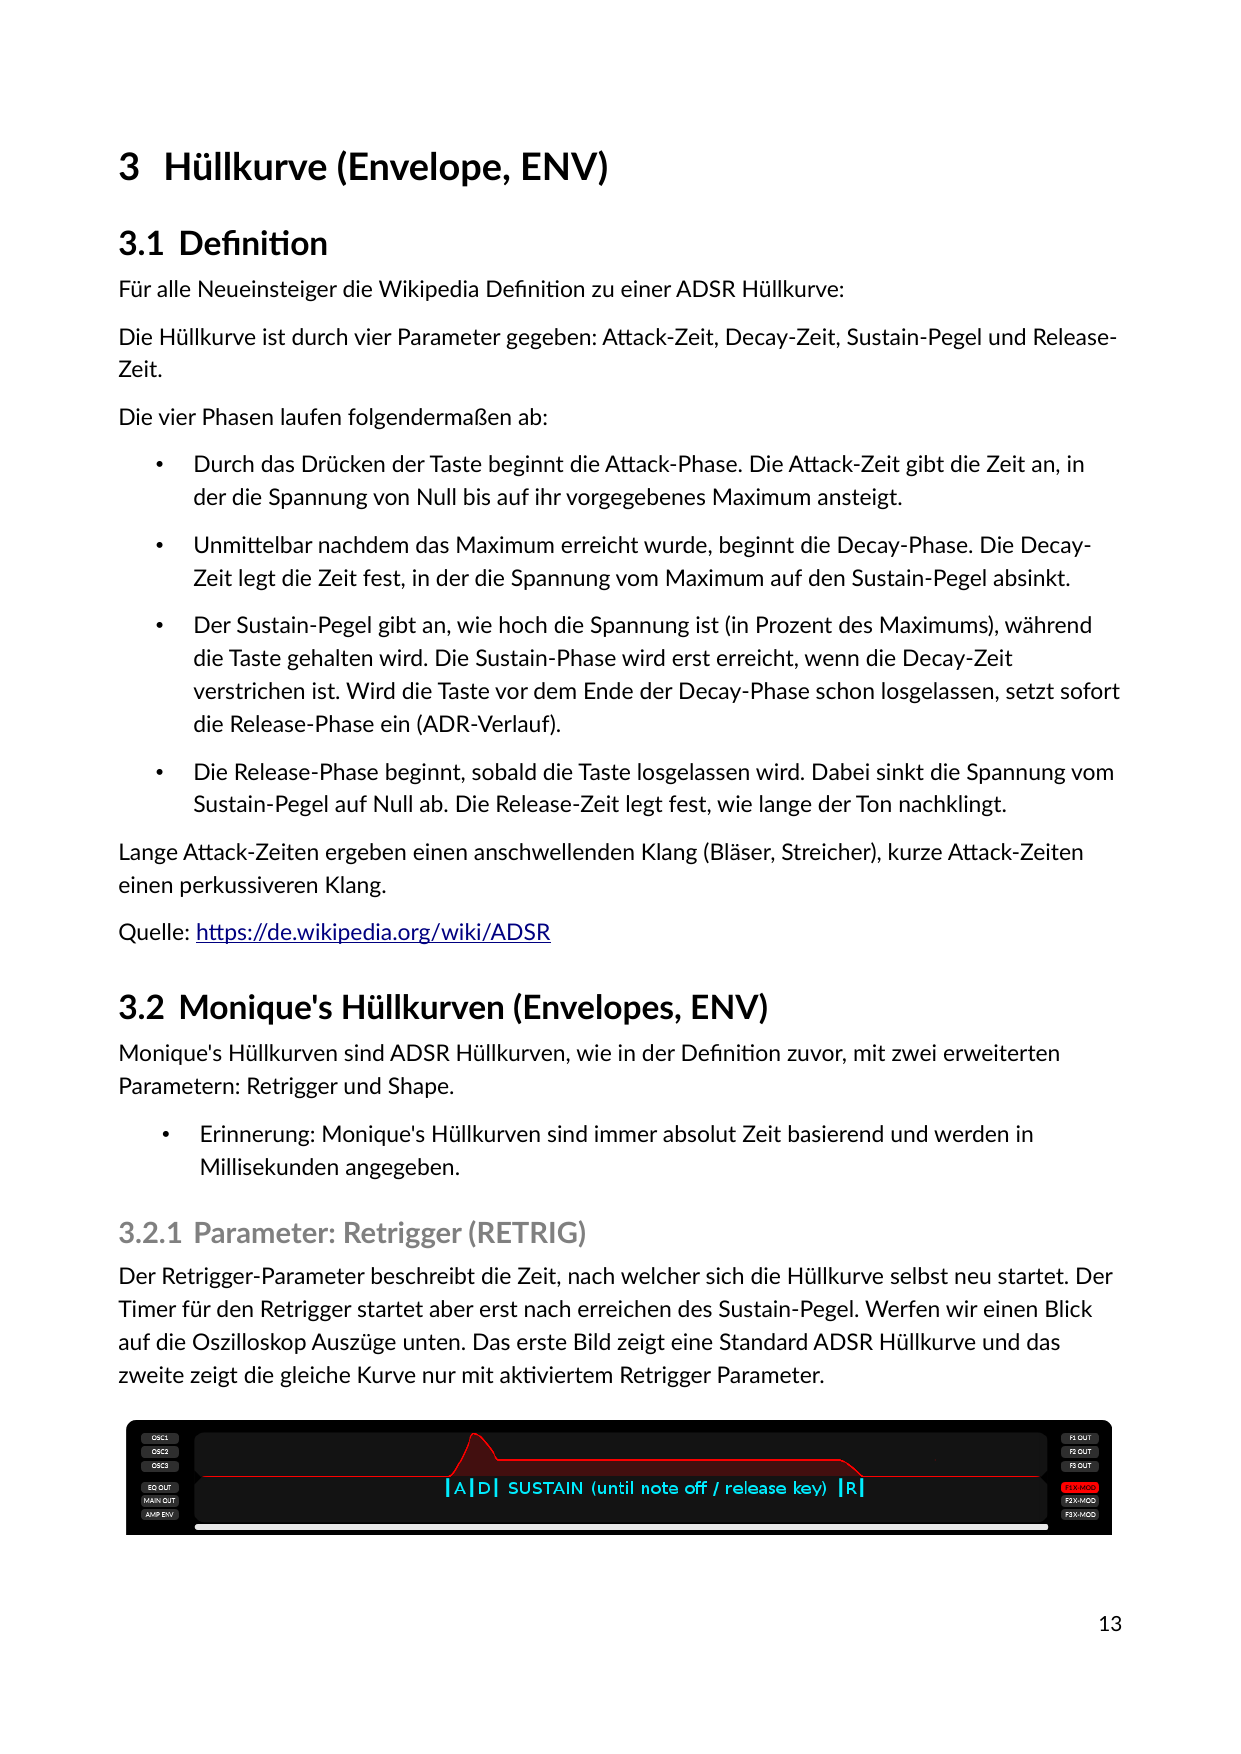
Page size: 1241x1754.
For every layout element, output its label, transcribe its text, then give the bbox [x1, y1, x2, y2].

subtitle Monique's Hüllkurven (Envelopes, ENV) [118, 986, 1122, 1027]
text Quelle: https://de.wikipedia.org/wiki/ADSR [118, 918, 1122, 946]
list Erinnerung: Monique's Hüllkurven sind immer absolut Zeit basierend und werden in Millisekunden angegeben. [162, 1120, 1122, 1180]
text Der Retrigger-Parameter beschreibt die Zeit, nach welcher sich die Hüllkurve selbst neu startet. Der Timer für den Retrigger startet aber erst nach erreichen des Sustain-Pegel. Werfen wir einen Blick auf die Oszilloskop Auszüge unten. Das erste Bild zeigt eine Standard ADSR Hüllkurve und das zweite zeigt die gleiche Kurve nur mit aktiviertem Retrigger Parameter. [118, 1262, 1122, 1388]
text Die Hüllkurve ist durch vier Parameter gegeben: Attack-Zeit, Decay-Zeit, Sustain-Pegel und Release-Zeit. [118, 322, 1122, 383]
text Monique's Hüllkurven sind ADSR Hüllkurven, wie in der Definition zuvor, mit zwei erweiterten Parametern: Retrigger und Shape. [118, 1039, 1122, 1100]
list Unmittelbar nachdem das Maximum erreicht wurde, beginnt die Decay-Phase. Die Decay-Zeit legt die Zeit fest, in der die Spannung vom Maximum auf den Sustain-Pegel absinkt. [156, 531, 1122, 591]
subtitle Parameter: Retrigger (RETRIG) [118, 1215, 1122, 1250]
text Lange Attack-Zeiten ergeben einen anschwellenden Klang (Bläser, Streicher), kurze Attack-Zeiten einen perkussiveren Klang. [118, 838, 1122, 898]
picture [118, 1408, 1123, 1545]
subtitle Hüllkurve (Envelope, ENV) [118, 143, 1122, 189]
list Der Sustain-Pegel gibt an, wie hoch die Spannung ist (in Prozent des Maximums), während die Taste gehalten wird. Die Sustain-Phase wird erst erreicht, wenn die Decay-Zeit verstrichen ist. Wird die Taste vor dem Ende der Decay-Phase schon losgelassen, setzt sofort die Release-Phase ein (ADR-Verlauf). [156, 611, 1122, 737]
text Die vier Phasen laufen folgendermaßen ab: [118, 403, 1122, 430]
text Für alle Neueinsteiger die Wikipedia Definition zu einer ADSR Hüllkurve: [118, 275, 1122, 302]
list Durch das Drücken der Taste beginnt die Attack-Phase. Die Attack-Zeit gibt die Zeit an, in der die Spannung von Null bis auf ihr vorgegebenes Maximum ansteigt. [156, 450, 1122, 511]
list Die Release-Phase beginnt, sobald die Taste losgelassen wird. Dabei sinkt die Spannung vom Sustain-Pegel auf Null ab. Die Release-Zeit legt fest, wie lange der Ton nachklingt. [156, 757, 1122, 818]
subtitle Definition [118, 222, 1122, 262]
